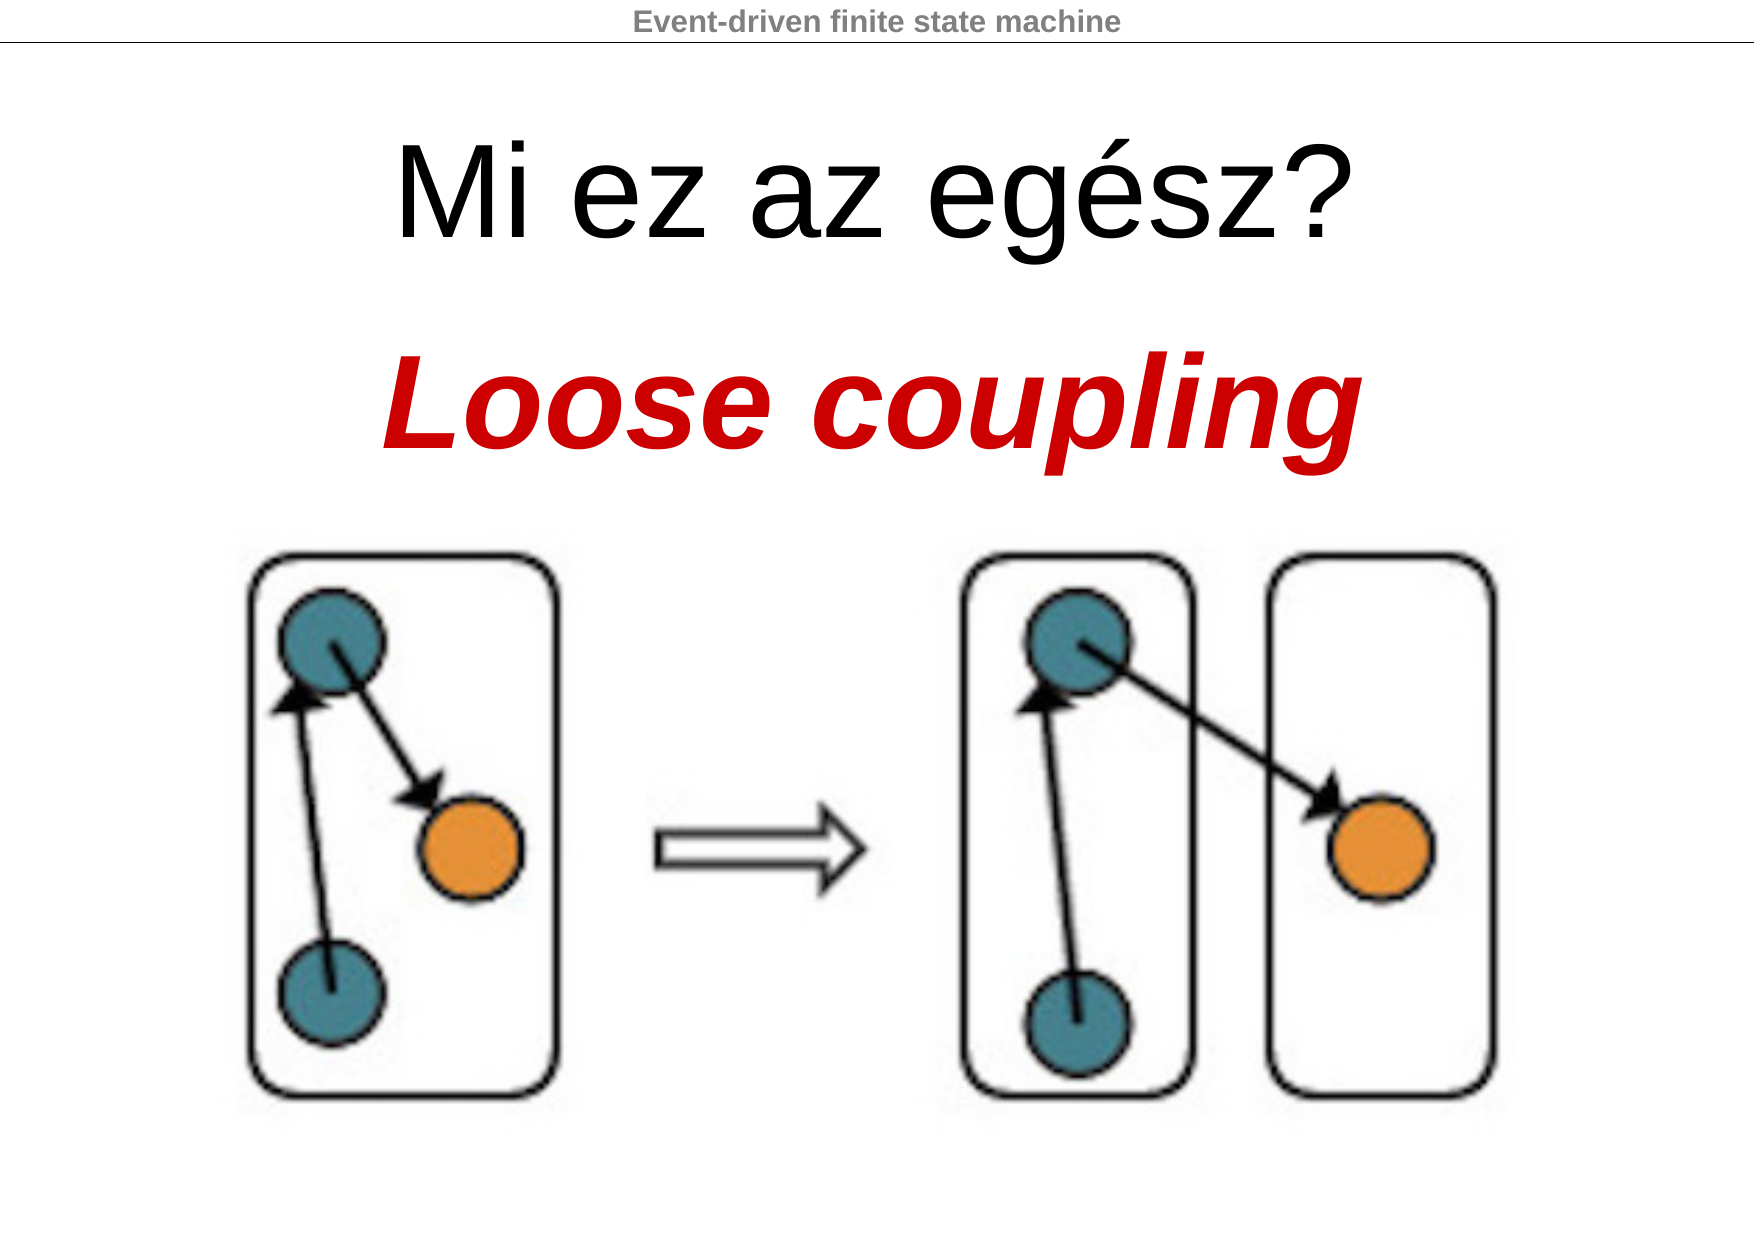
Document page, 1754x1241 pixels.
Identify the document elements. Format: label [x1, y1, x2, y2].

picture [201, 506, 1596, 1199]
